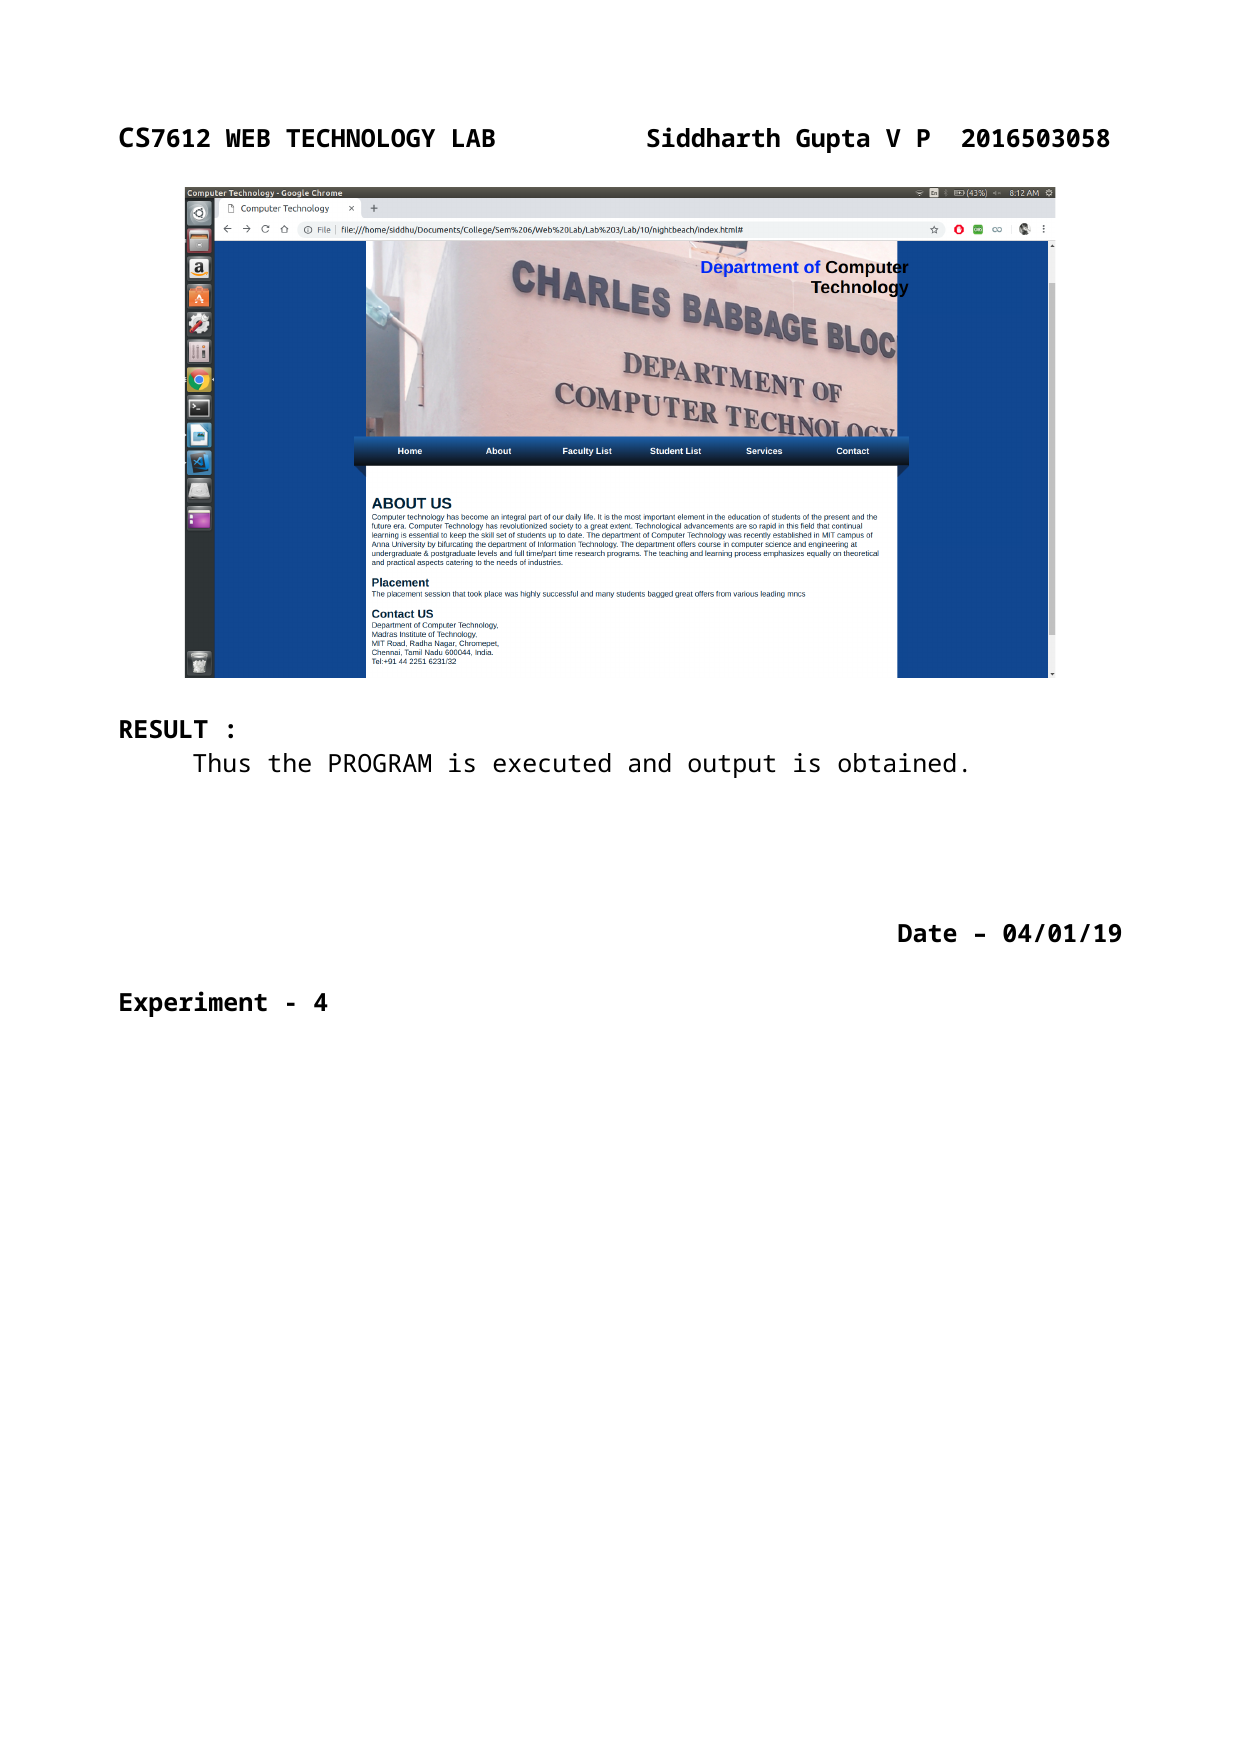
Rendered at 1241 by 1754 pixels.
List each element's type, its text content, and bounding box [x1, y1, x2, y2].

text Experiment - 4 [118, 984, 1122, 1018]
picture [184, 187, 1056, 678]
text RESULT : [118, 712, 1122, 746]
text Thus the PROGRAM is executed and output is obtained. [118, 746, 1122, 780]
text Date – 04/01/19 [118, 916, 1122, 950]
